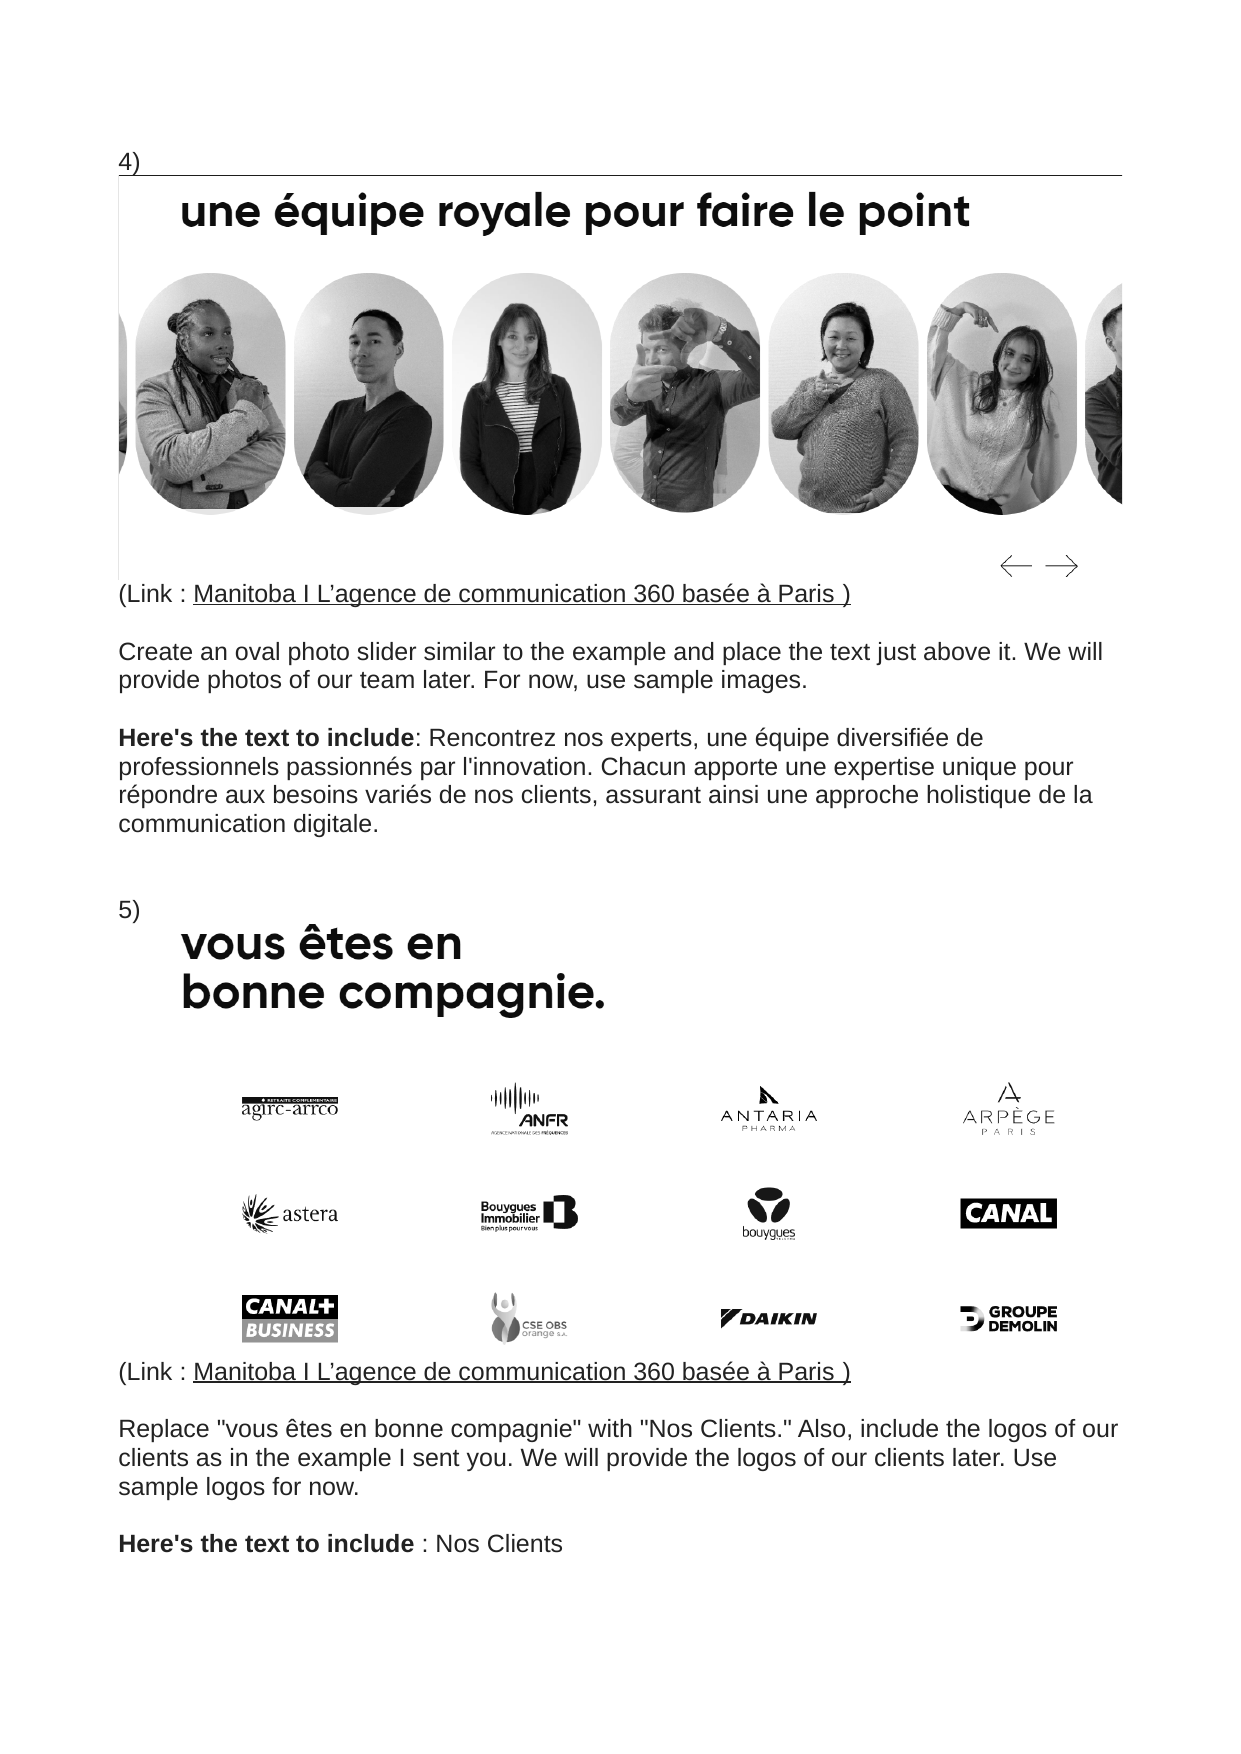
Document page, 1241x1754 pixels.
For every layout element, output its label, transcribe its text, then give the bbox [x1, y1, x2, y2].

text Here's the text to include : Nos Clients [118, 1529, 1122, 1558]
text (Link : Manitoba I L’agence de communication 360 basée à Paris ) [118, 1357, 1122, 1385]
picture [118, 175, 1123, 580]
text Create an oval photo slider similar to the example and place the text just above it. We will provide photos of our team later. For now, use sample images. [118, 637, 1122, 694]
text (Link : Manitoba I L’agence de communication 360 basée à Paris ) [118, 580, 1122, 608]
text 4) [118, 147, 1122, 175]
text Replace "vous êtes en bonne compagnie" with "Nos Clients." Also, include the logos of our clients as in the example I sent you. We will provide the logos of our clients later. Use sample logos for now. [118, 1414, 1122, 1500]
text 5) [118, 896, 1122, 924]
text Here's the text to include: Rencontrez nos experts, une équipe diversifiée de professionnels passionnés par l'innovation. Chacun apporte une expertise unique pour répondre aux besoins variés de nos clients, assurant ainsi une approche holistique de la communication digitale. [118, 723, 1122, 838]
picture [118, 924, 1123, 1357]
